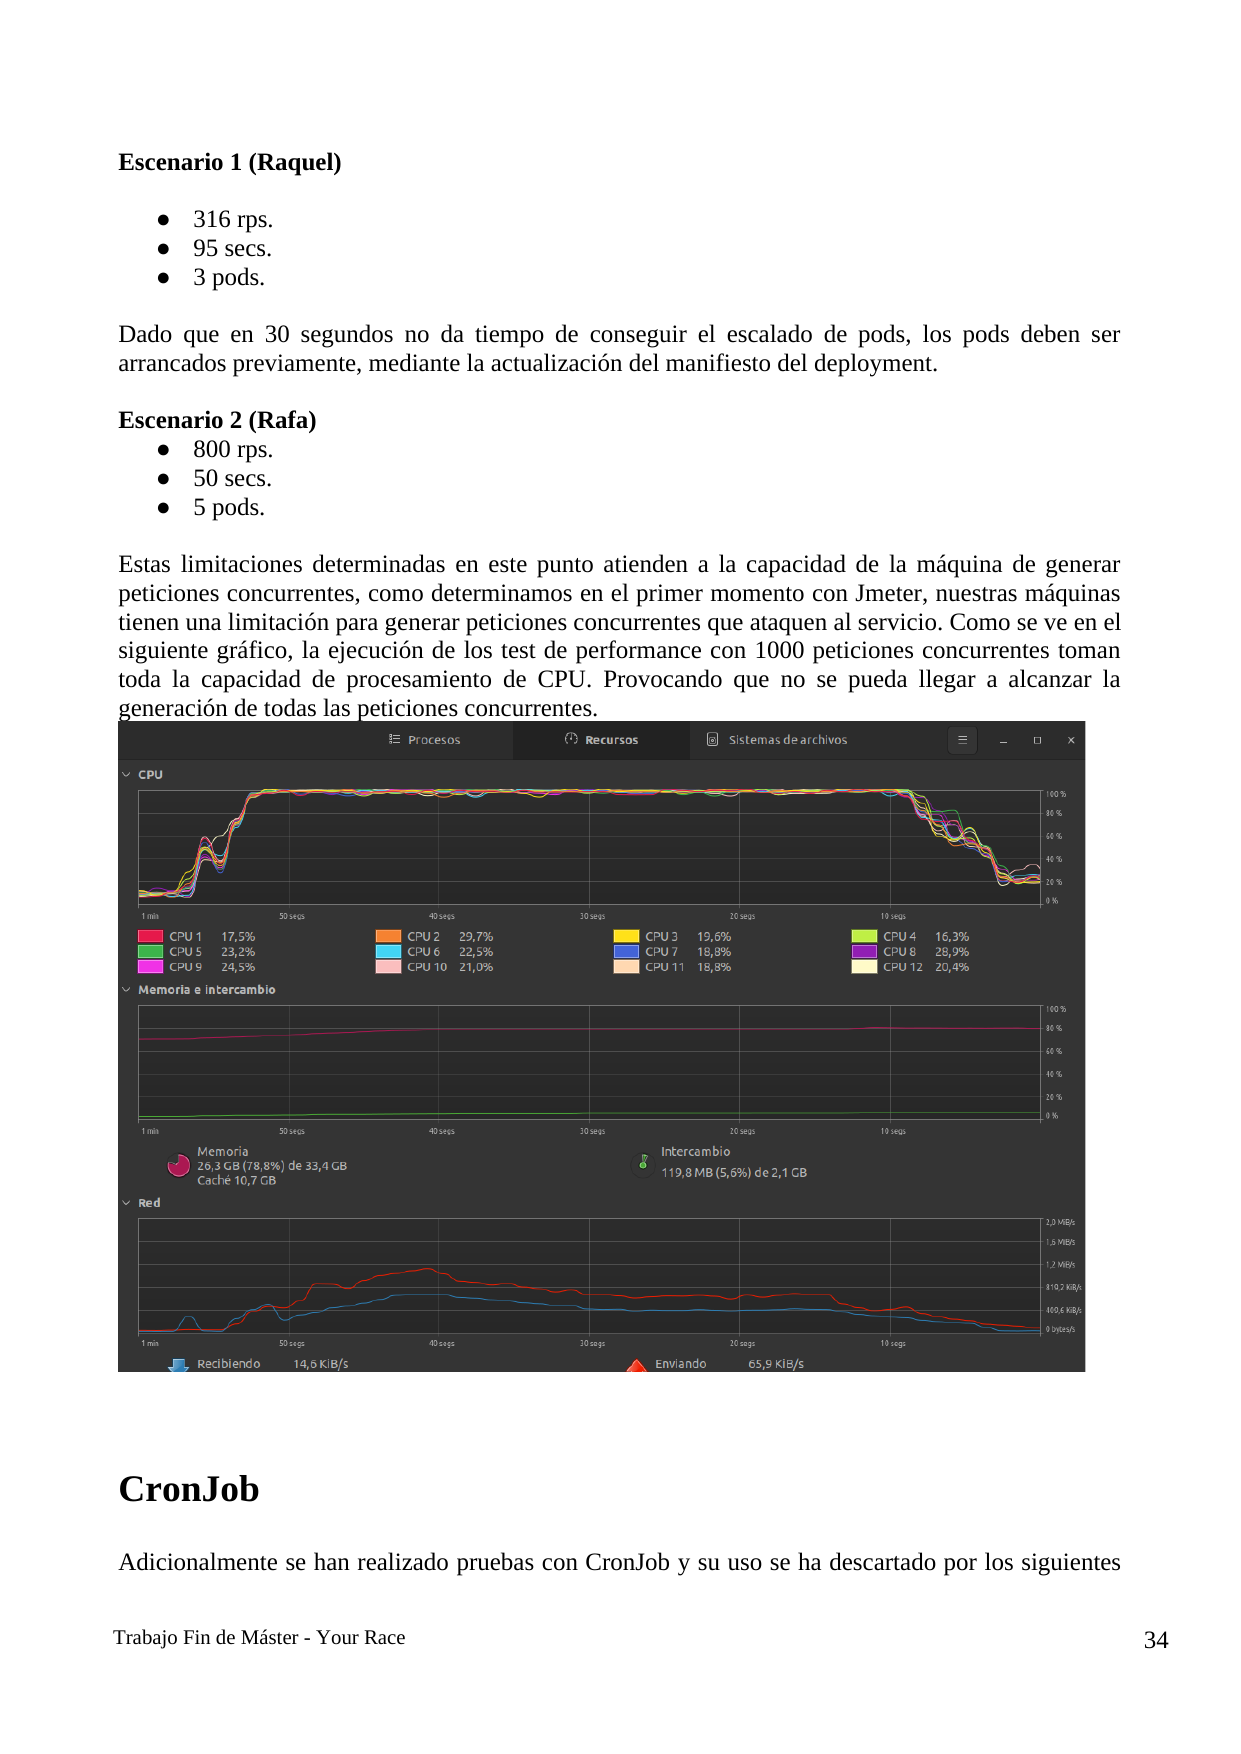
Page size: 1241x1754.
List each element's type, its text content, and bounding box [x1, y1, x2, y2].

subtitle CronJob [118, 1467, 1122, 1510]
list 5 pods. [156, 492, 1122, 521]
list 95 secs. [156, 233, 1122, 262]
text Escenario 2 (Rafa) [118, 406, 1122, 434]
list 3 pods. [156, 262, 1122, 291]
list 316 rps. [156, 204, 1122, 233]
list 800 rps. [156, 434, 1122, 463]
list 50 secs. [156, 463, 1122, 492]
text Adicionalmente se han realizado pruebas con CronJob y su uso se ha descartado por los siguientes [118, 1547, 1122, 1576]
text Escenario 1 (Raquel) [118, 147, 1122, 176]
text Dado que en 30 segundos no da tiempo de conseguir el escalado de pods, los pods deben ser arrancados previamente, mediante la actualización del manifiesto del deployment. [118, 319, 1122, 377]
picture [118, 721, 1086, 1372]
text Estas limitaciones determinadas en este punto atienden a la capacidad de la máquina de generar peticiones concurrentes, como determinamos en el primer momento con Jmeter, nuestras máquinas tienen una limitación para generar peticiones concurrentes que ataquen al servicio. Como se ve en el siguiente gráfico, la ejecución de los test de performance con 1000 peticiones concurrentes toman toda la capacidad de procesamiento de CPU. Provocando que no se pueda llegar a alcanzar la generación de todas las peticiones concurrentes. [118, 549, 1122, 722]
